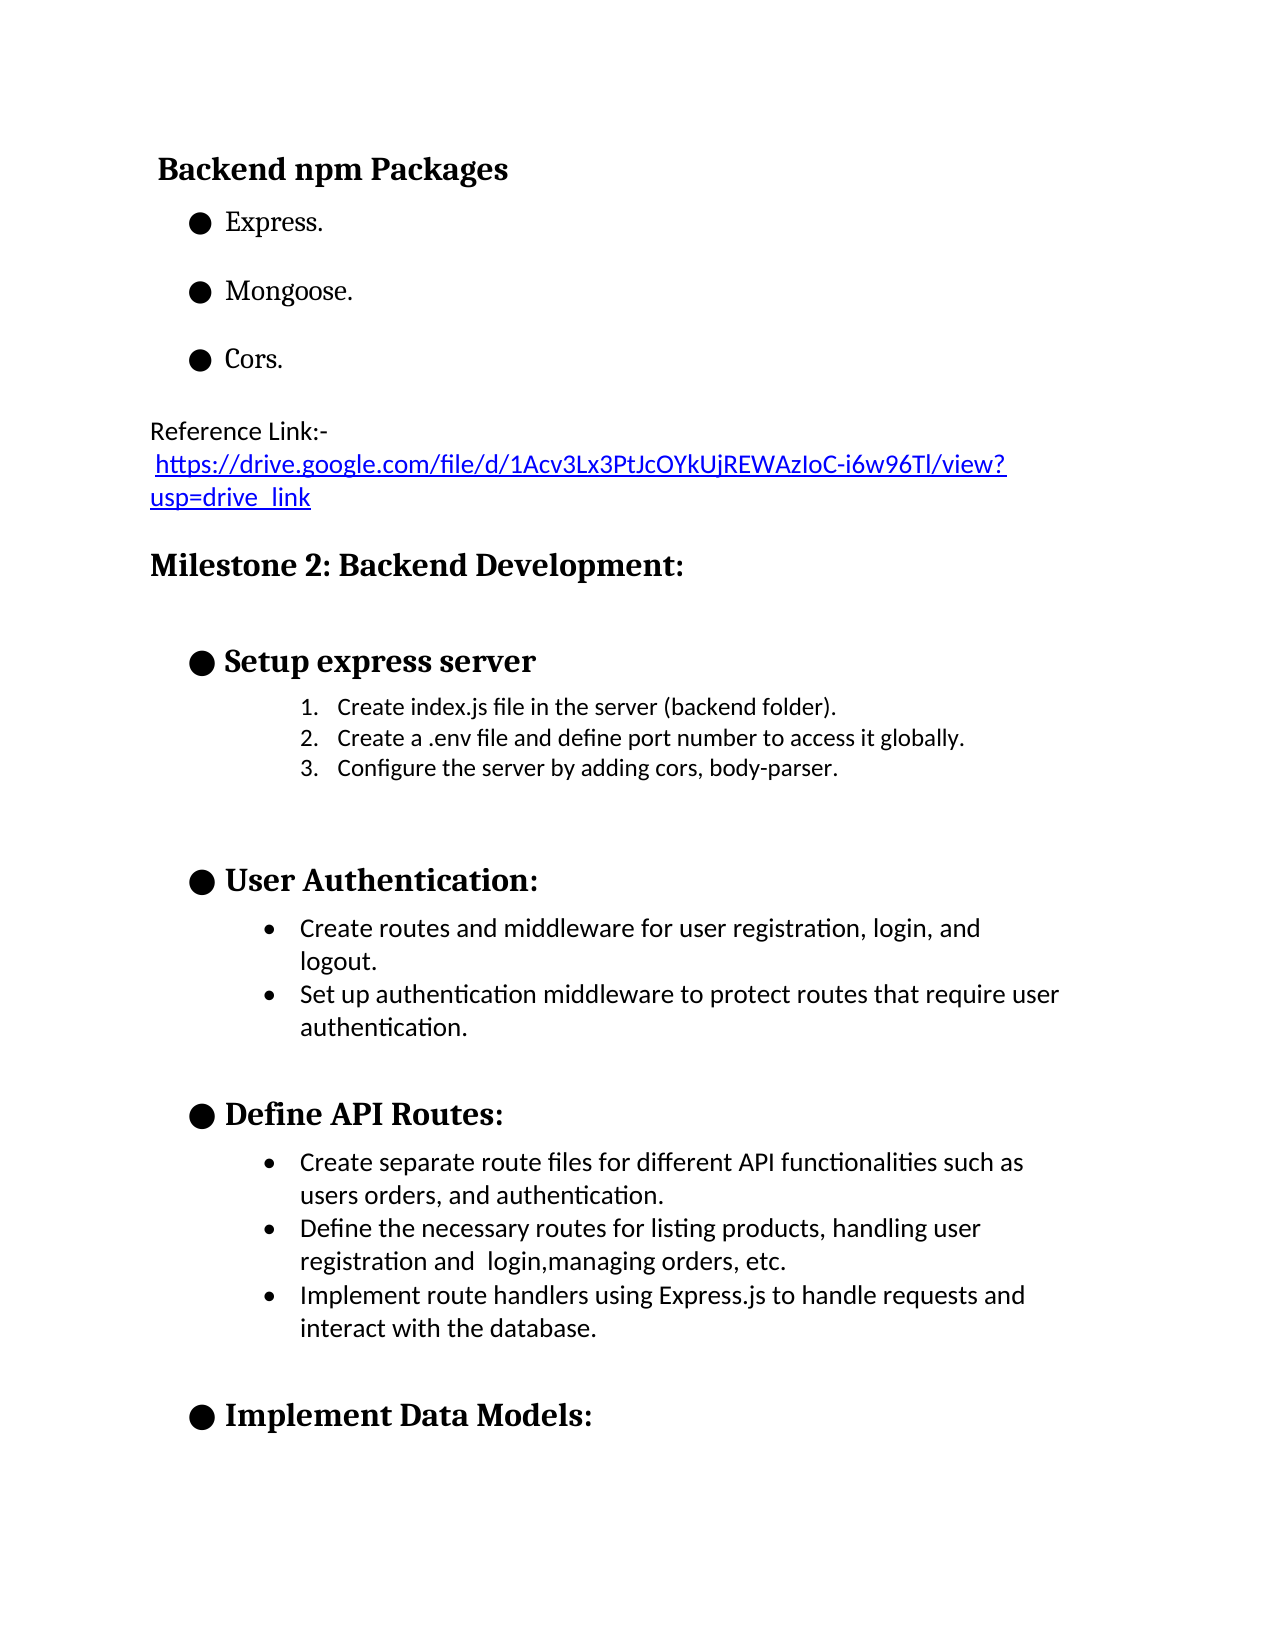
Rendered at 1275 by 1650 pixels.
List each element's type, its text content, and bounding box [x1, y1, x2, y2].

list Express. [187, 188, 1125, 248]
list Implement Data Models: [187, 1377, 1068, 1446]
text Backend npm Packages [150, 150, 1125, 188]
list Set up authentication middleware to protect routes that require user authentication. [262, 977, 1068, 1043]
list Implement route handlers using Express.js to handle requests and interact with the database. [262, 1278, 1068, 1344]
list Define the necessary routes for listing products, handling user registration and login,managing orders, etc. [262, 1211, 1068, 1277]
text Reference Link:- [150, 414, 1125, 447]
text Milestone 2: Backend Development: [150, 547, 1125, 585]
list Configure the server by adding cors, body-parser. [300, 753, 1125, 783]
list Cors. [187, 326, 1125, 386]
list Create index.js file in the server (backend folder). [300, 692, 1125, 722]
list Create a .env file and define port number to access it globally. [300, 722, 1125, 753]
list Mongoose. [187, 257, 1125, 317]
list Create routes and middleware for user registration, login, and logout. [262, 911, 1068, 977]
list User Authentication: [187, 842, 1125, 910]
list Define API Routes: [187, 1076, 1125, 1145]
text https://drive.google.com/file/d/1Acv3Lx3PtJcOYkUjREWAzIoC-i6w96Tl/view?usp=drive_link [150, 447, 1125, 513]
list Create separate route files for different API functionalities such as users orders, and authentication. [262, 1145, 1068, 1211]
list Setup express server [187, 623, 1125, 692]
